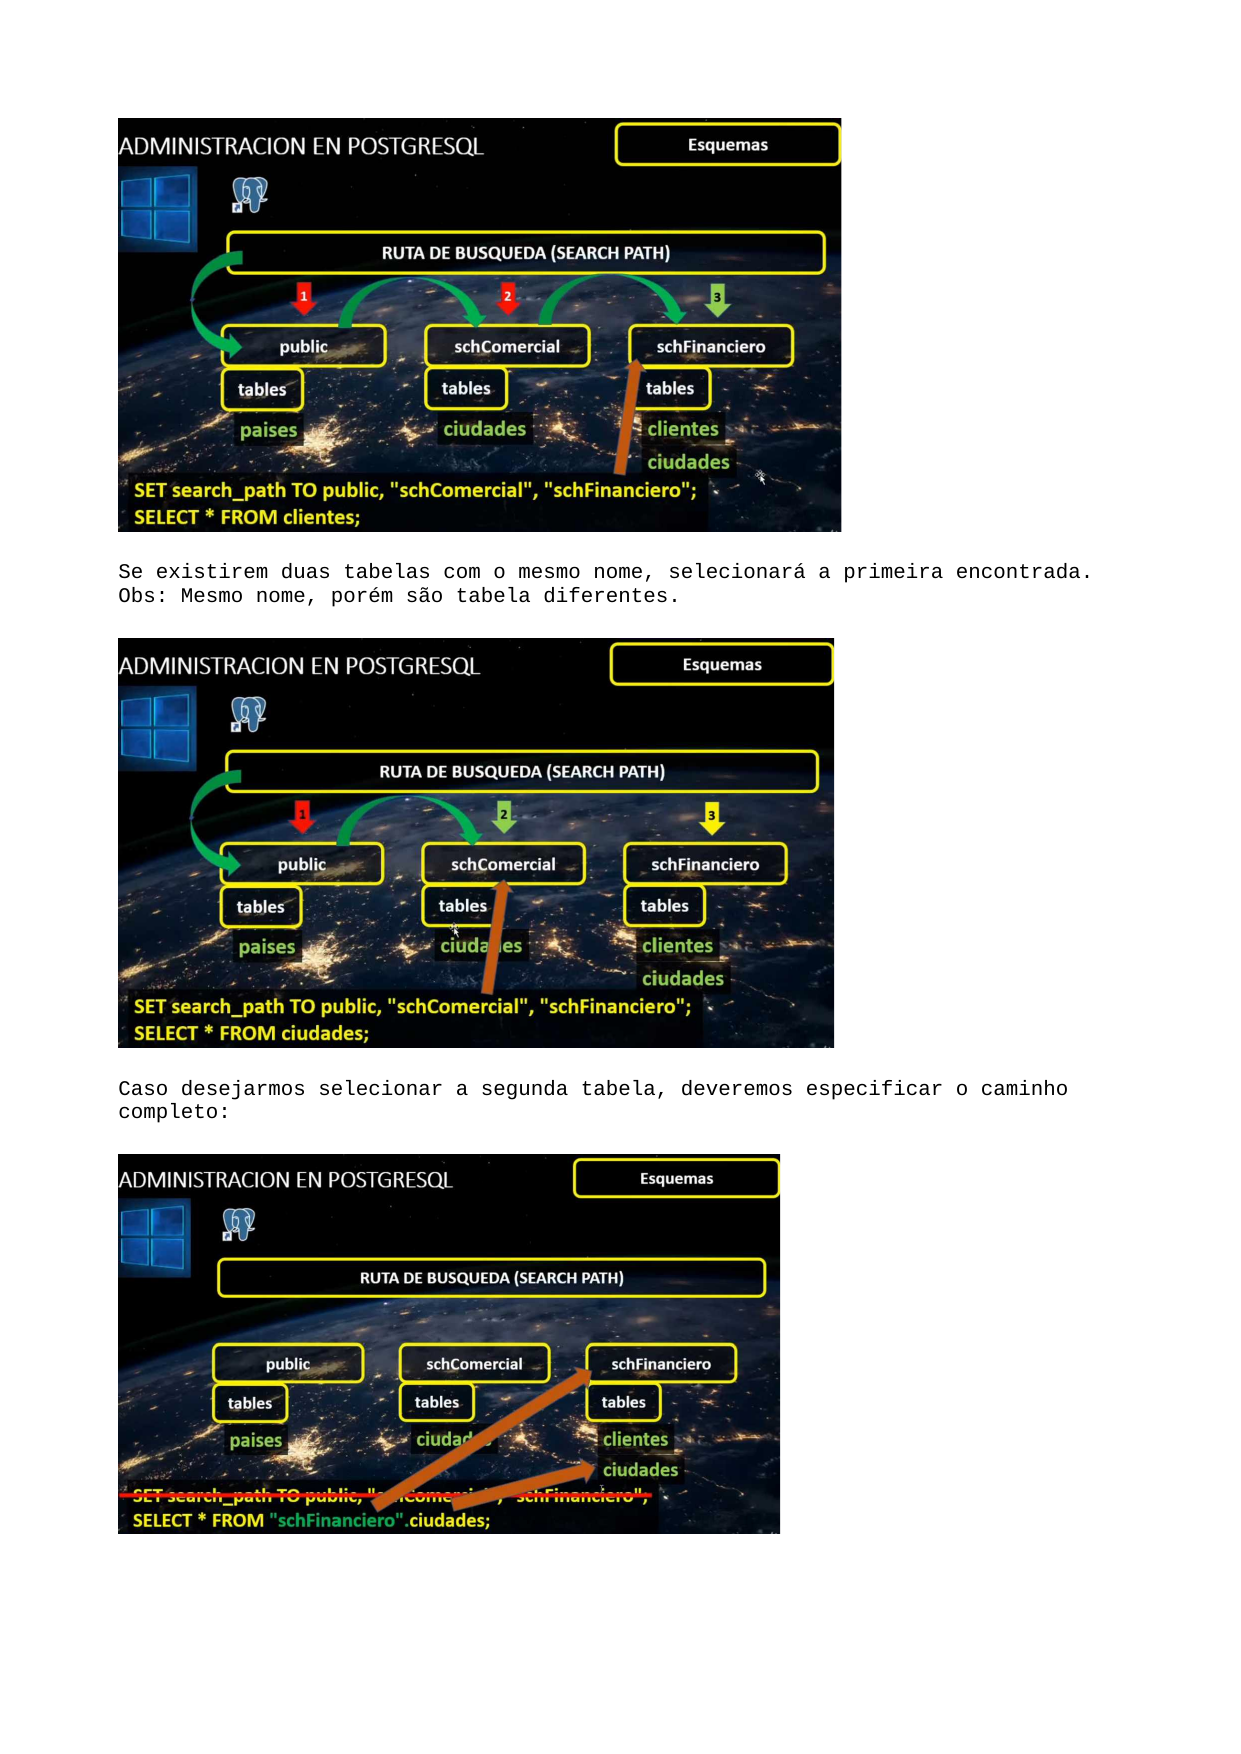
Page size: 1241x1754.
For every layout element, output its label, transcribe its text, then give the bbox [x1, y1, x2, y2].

text Se existirem duas tabelas com o mesmo nome, selecionará a primeira encontrada. Obs: Mesmo nome, porém são tabela diferentes. [118, 561, 1122, 609]
picture [118, 638, 835, 1048]
picture [118, 1154, 781, 1534]
picture [118, 118, 842, 532]
text Caso desejarmos selecionar a segunda tabela, deveremos especificar o caminho completo: [118, 1077, 1122, 1125]
